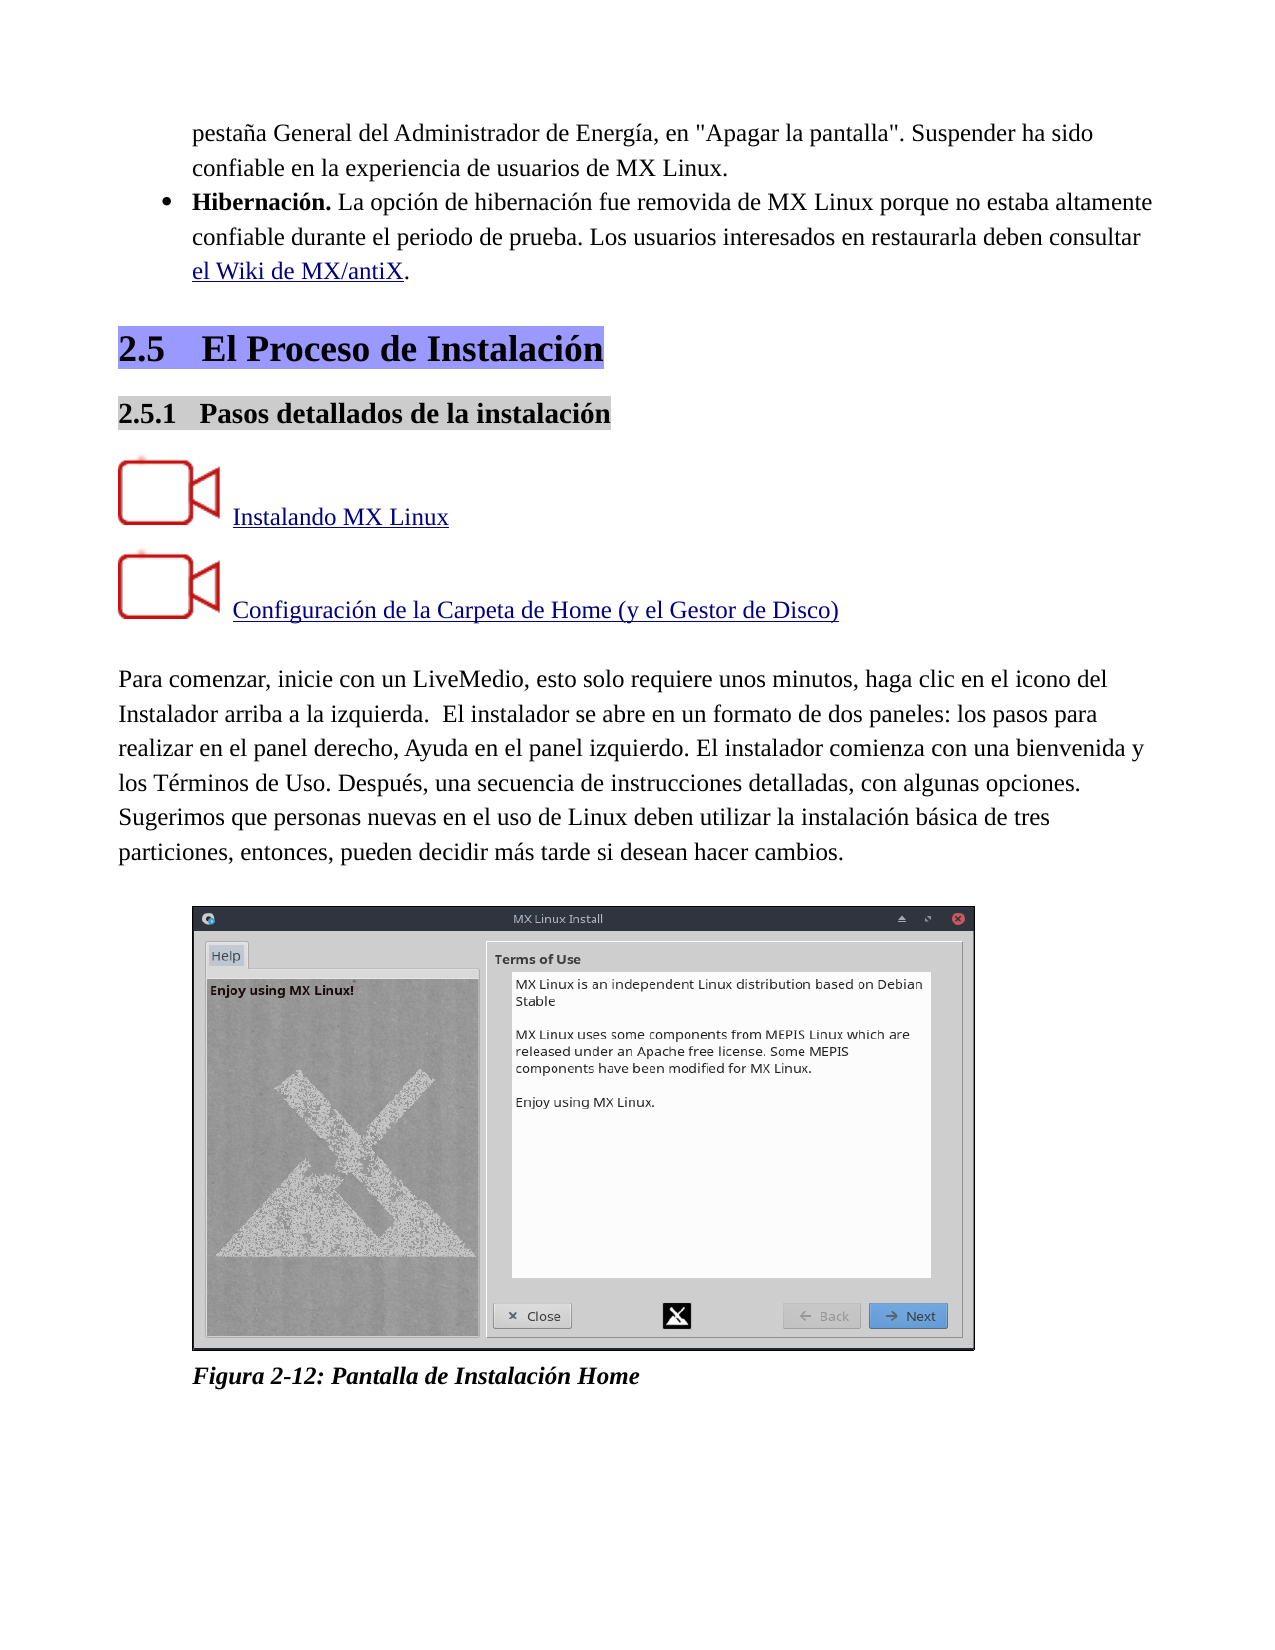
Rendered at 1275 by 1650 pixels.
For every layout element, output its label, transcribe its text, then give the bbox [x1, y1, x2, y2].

text Para comenzar, inicie con un LiveMedio, esto solo requiere unos minutos, haga clic en el icono del Instalador arriba a la izquierda. El instalador se abre en un formato de dos paneles: los pasos para realizar en el panel derecho, Ayuda en el panel izquierdo. El instalador comienza con una bienvenida y los Términos de Uso. Después, una secuencia de instrucciones detalladas, con algunas opciones. Sugerimos que personas nuevas en el uso de Linux deben utilizar la instalación básica de tres particiones, entonces, pueden decidir más tarde si desean hacer cambios. [118, 664, 1157, 866]
text Instalando MX Linux [118, 442, 1157, 530]
text Figura 2-12: Pantalla de Instalación Home [118, 906, 1157, 1390]
text Configuración de la Carpeta de Home (y el Gestor de Disco) [118, 536, 1157, 624]
subtitle 2.5.1 Pasos detallados de la instalación [611, 396, 1157, 430]
picture [193, 907, 973, 1350]
picture [118, 442, 220, 525]
picture [118, 536, 220, 619]
subtitle 2.5 El Proceso de Instalación [604, 326, 1157, 369]
list pestaña General del Administrador de Energía, en "Apagar la pantalla". Suspender ha sido confiable en la experiencia de usuarios de MX Linux. [162, 118, 1157, 181]
list Hibernación. La opción de hibernación fue removida de MX Linux porque no estaba altamente confiable durante el periodo de prueba. Los usuarios interesados en restaurarla deben consultar el Wiki de MX/antiX. [162, 187, 1157, 285]
